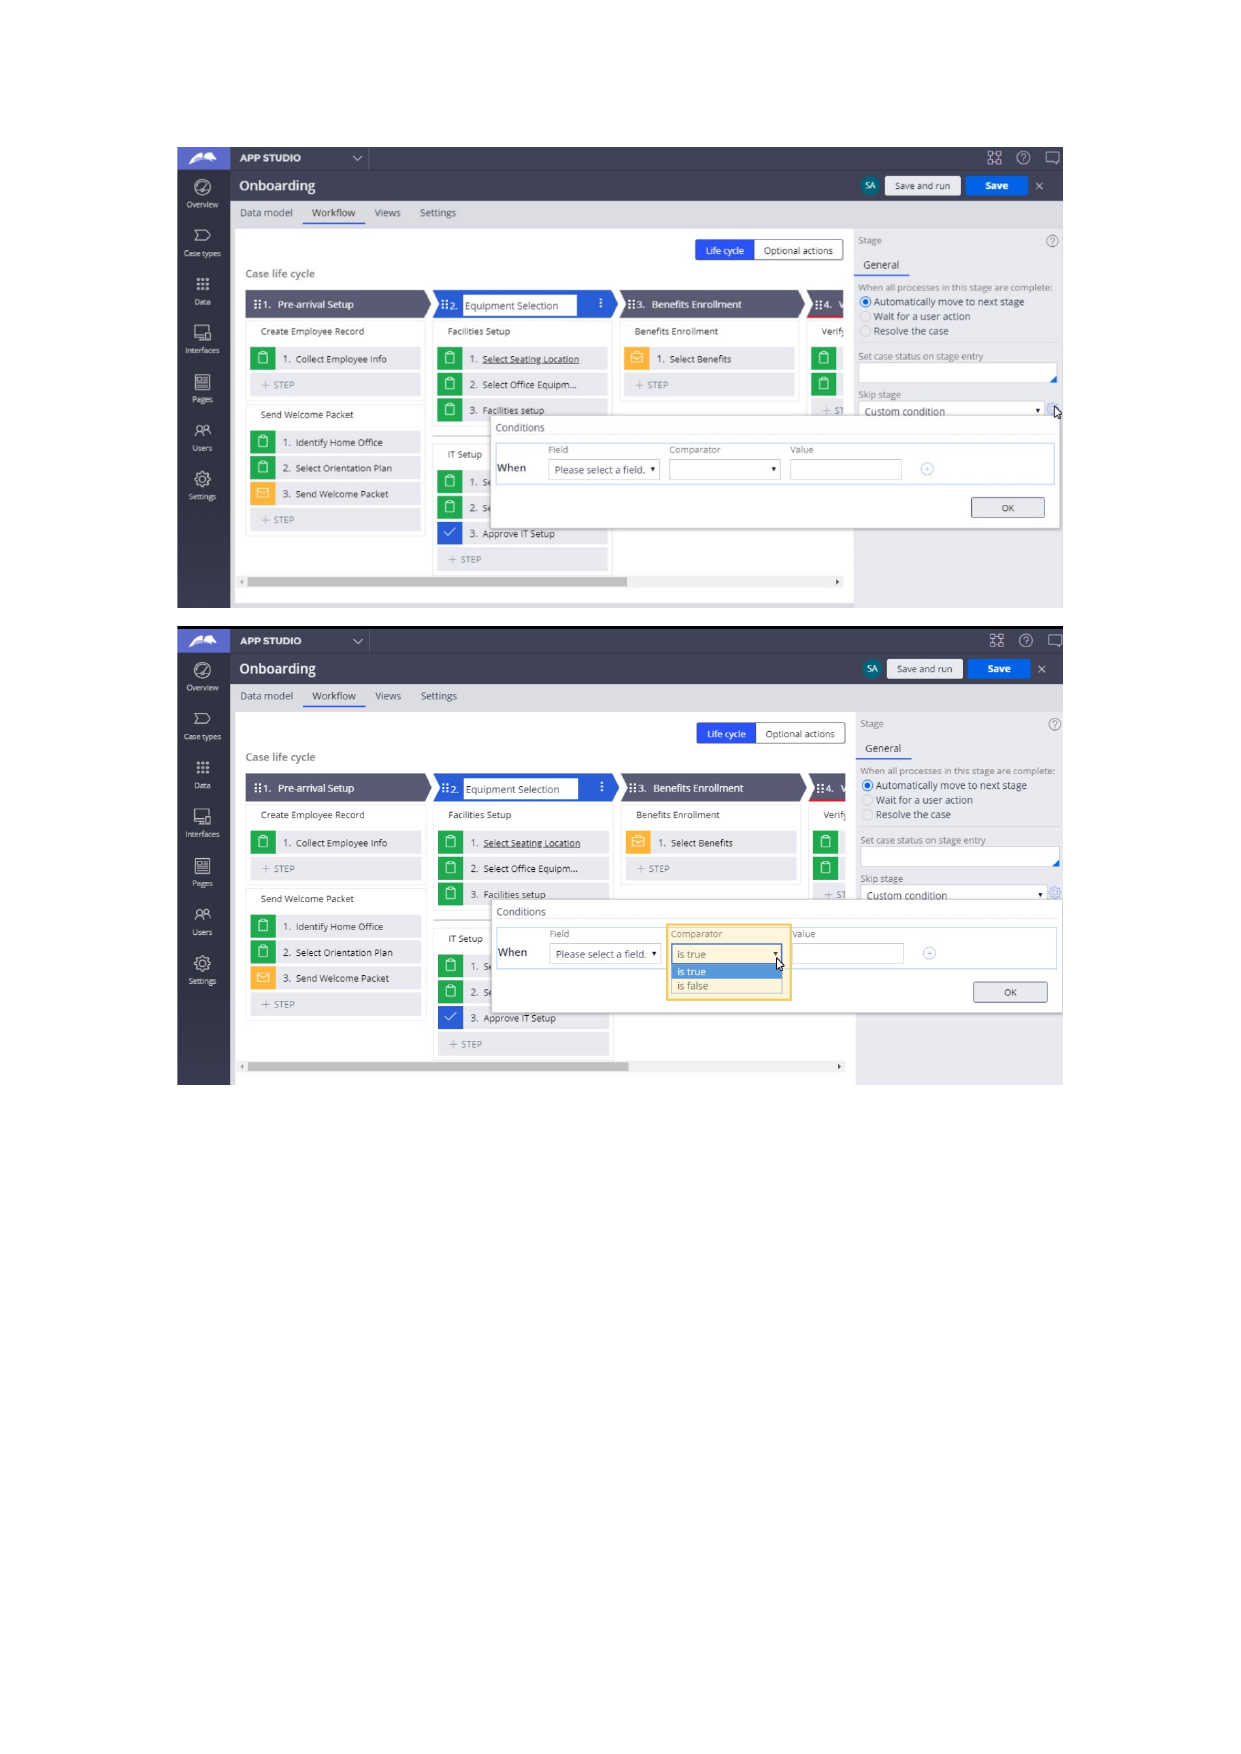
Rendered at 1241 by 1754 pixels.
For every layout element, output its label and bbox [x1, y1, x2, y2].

picture [177, 147, 1063, 608]
picture [177, 626, 1063, 1085]
